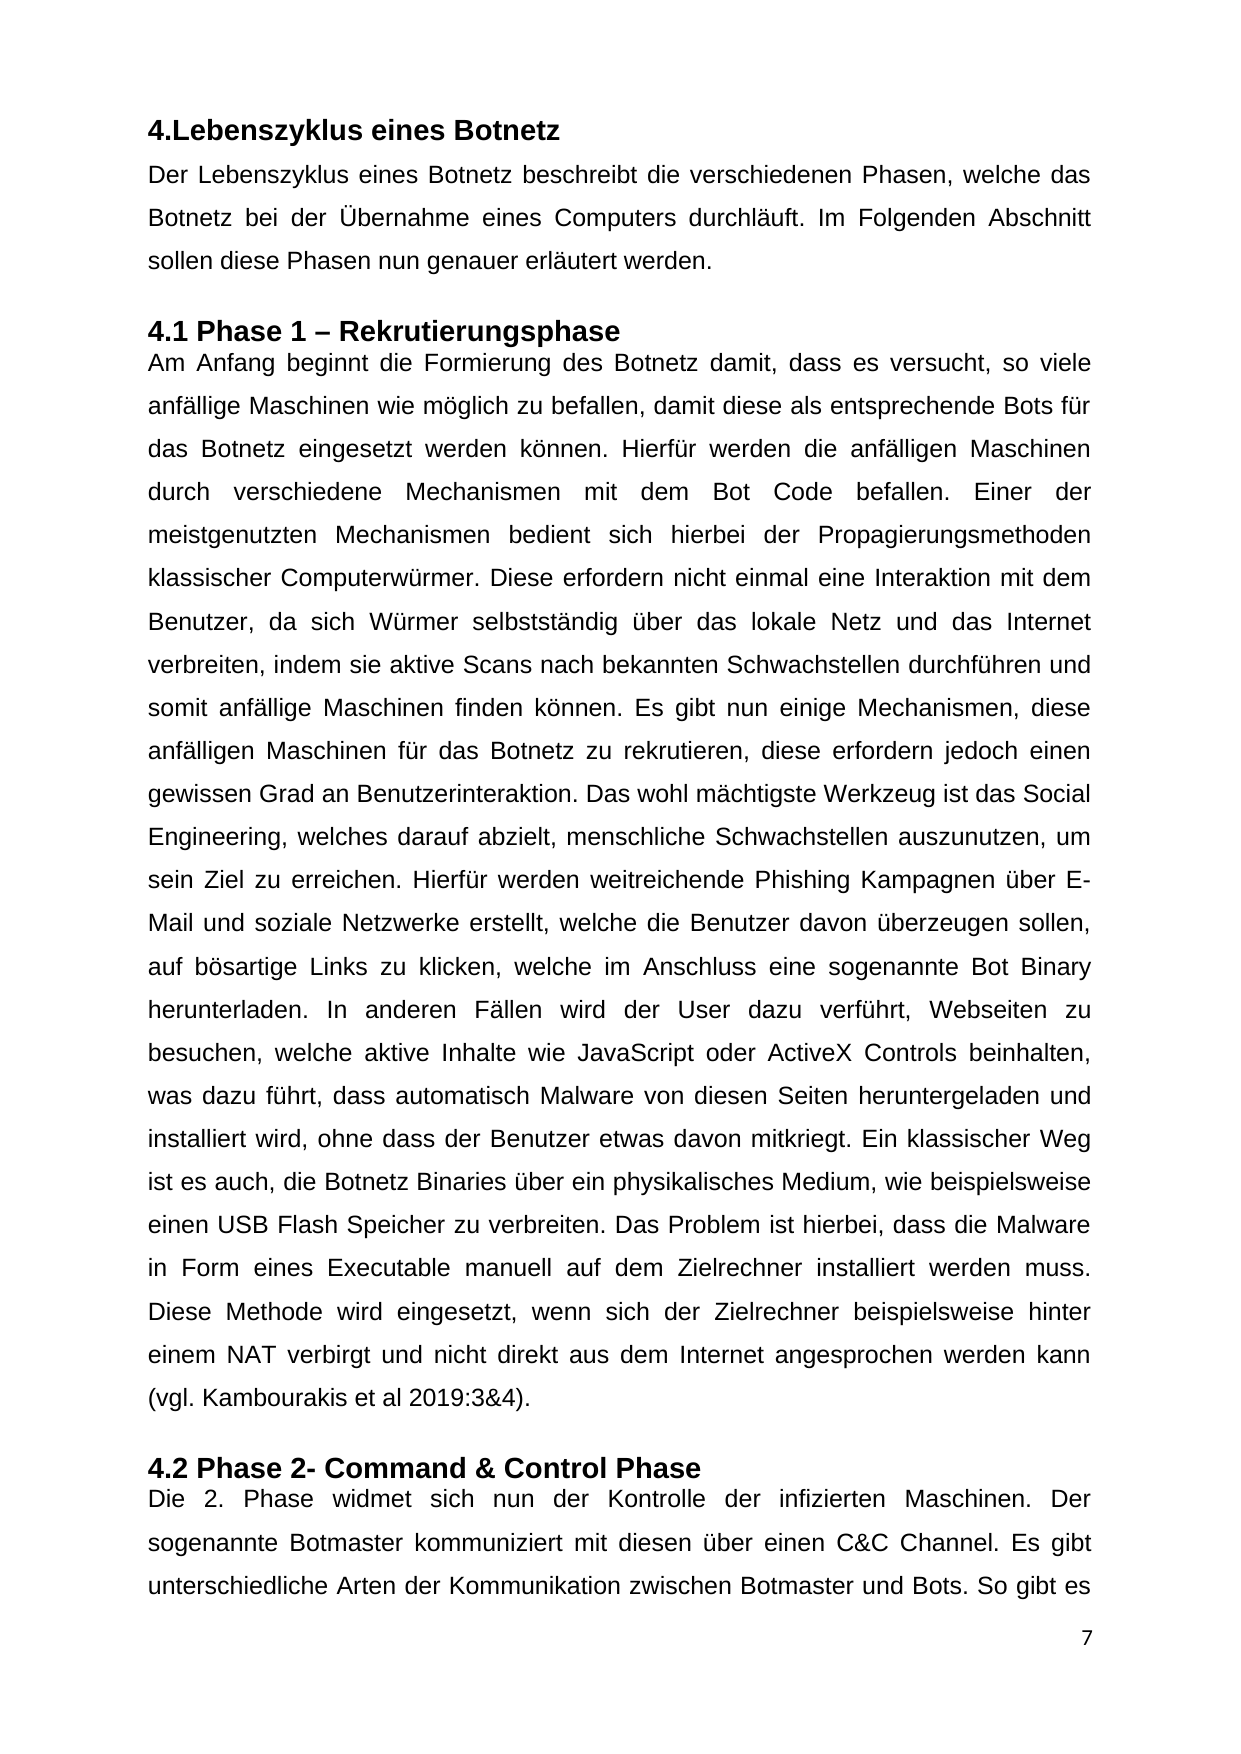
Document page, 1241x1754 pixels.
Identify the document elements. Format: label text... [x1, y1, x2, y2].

subtitle 4.Lebenszyklus eines Botnetz [148, 112, 1093, 146]
subtitle 4.2 Phase 2- Command & Control Phase [148, 1451, 1093, 1484]
text Der Lebenszyklus eines Botnetz beschreibt die verschiedenen Phasen, welche das Botnetz bei der Übernahme eines Computers durchläuft. Im Folgenden Abschnitt sollen diese Phasen nun genauer erläutert werden. [148, 160, 1093, 275]
text Am Anfang beginnt die Formierung des Botnetz damit, dass es versucht, so viele anfällige Maschinen wie möglich zu befallen, damit diese als entsprechende Bots für das Botnetz eingesetzt werden können. Hierfür werden die anfälligen Maschinen durch verschiedene Mechanismen mit dem Bot Code befallen. Einer der meistgenutzten Mechanismen bedient sich hierbei der Propagierungsmethoden klassischer Computerwürmer. Diese erfordern nicht einmal eine Interaktion mit dem Benutzer, da sich Würmer selbstständig über das lokale Netz und das Internet verbreiten, indem sie aktive Scans nach bekannten Schwachstellen durchführen und somit anfällige Maschinen finden können. Es gibt nun einige Mechanismen, diese anfälligen Maschinen für das Botnetz zu rekrutieren, diese erfordern jedoch einen gewissen Grad an Benutzerinteraktion. Das wohl mächtigste Werkzeug ist das Social Engineering, welches darauf abzielt, menschliche Schwachstellen auszunutzen, um sein Ziel zu erreichen. Hierfür werden weitreichende Phishing Kampagnen über E-Mail und soziale Netzwerke erstellt, welche die Benutzer davon überzeugen sollen, auf bösartige Links zu klicken, welche im Anschluss eine sogenannte Bot Binary herunterladen. In anderen Fällen wird der User dazu verführt, Webseiten zu besuchen, welche aktive Inhalte wie JavaScript oder ActiveX Controls beinhalten, was dazu führt, dass automatisch Malware von diesen Seiten heruntergeladen und installiert wird, ohne dass der Benutzer etwas davon mitkriegt. Ein klassischer Weg ist es auch, die Botnetz Binaries über ein physikalisches Medium, wie beispielsweise einen USB Flash Speicher zu verbreiten. Das Problem ist hierbei, dass die Malware in Form eines Executable manuell auf dem Zielrechner installiert werden muss. Diese Methode wird eingesetzt, wenn sich der Zielrechner beispielsweise hinter einem NAT verbirgt und nicht direkt aus dem Internet angesprochen werden kann (vgl. Kambourakis et al 2019:3&4). [148, 348, 1093, 1411]
text Die 2. Phase widmet sich nun der Kontrolle der infizierten Maschinen. Der sogenannte Botmaster kommuniziert mit diesen über einen C&C Channel. Es gibt unterschiedliche Arten der Kommunikation zwischen Botmaster und Bots. So gibt es [148, 1484, 1093, 1599]
subtitle 4.1 Phase 1 – Rekrutierungsphase [148, 314, 1093, 348]
